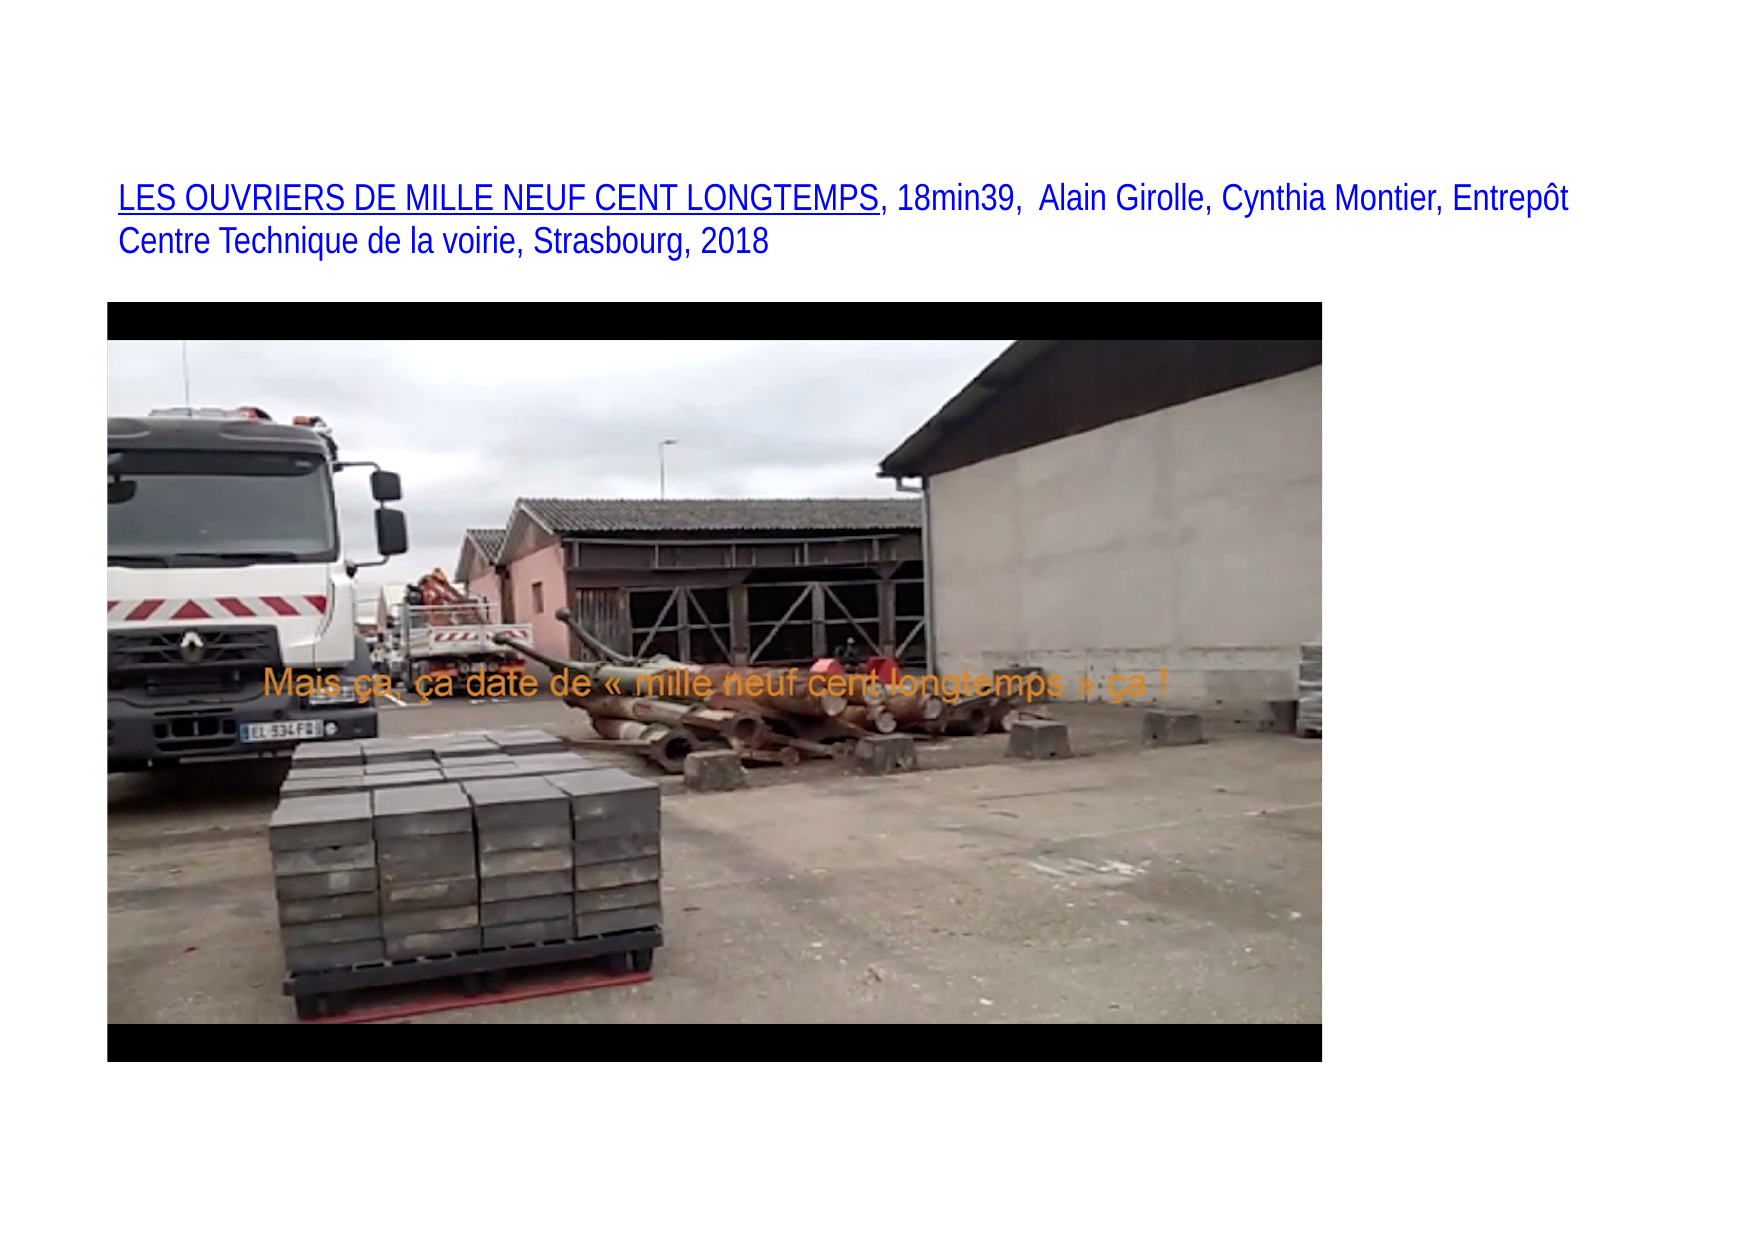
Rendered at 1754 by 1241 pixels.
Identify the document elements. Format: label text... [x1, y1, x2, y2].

text LES OUVRIERS DE MILLE NEUF CENT LONGTEMPS, 18min39, Alain Girolle, Cynthia Montier, Entrepôt Centre Technique de la voirie, Strasbourg, 2018 [118, 176, 1636, 262]
picture [107, 302, 1323, 1062]
